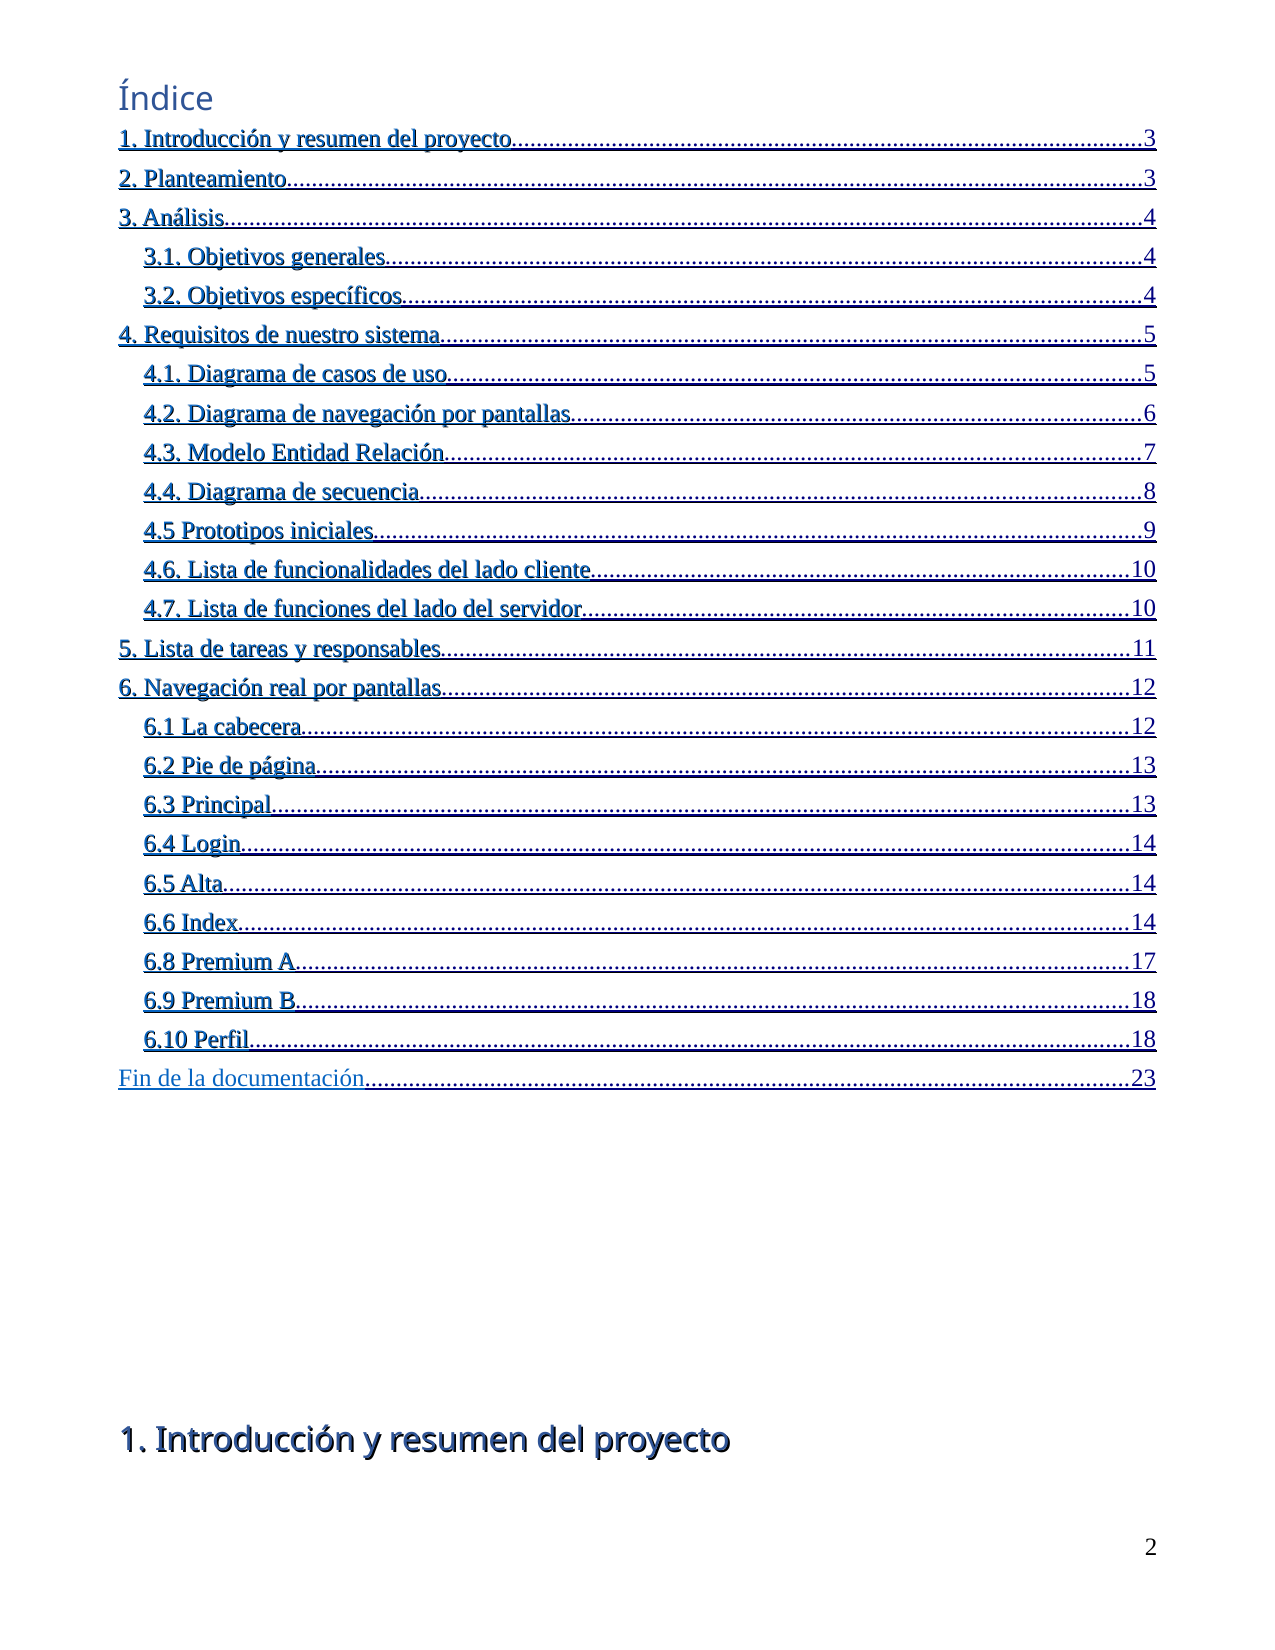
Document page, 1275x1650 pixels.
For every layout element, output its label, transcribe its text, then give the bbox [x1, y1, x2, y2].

text 4.2. Diagrama de navegación por pantallas 6 [143, 398, 1157, 424]
subtitle 1. Introducción y resumen del proyecto [118, 1415, 1157, 1461]
text 6.1 La cabecera 12 [143, 711, 1157, 737]
text 6.6 Index 14 [143, 907, 1157, 933]
text 4.4. Diagrama de secuencia 8 [143, 476, 1157, 502]
text 4. Requisitos de nuestro sistema 5 [118, 319, 1157, 345]
text Fin de la documentación 23 [118, 1063, 1157, 1092]
text 3.1. Objetivos generales 4 [143, 241, 1157, 267]
text 6.2 Pie de página 13 [143, 750, 1157, 776]
text 4.3. Modelo Entidad Relación 7 [143, 437, 1157, 463]
text 4.7. Lista de funciones del lado del servidor 10 [143, 593, 1157, 619]
text 6. Navegación real por pantallas 12 [118, 672, 1157, 698]
text 4.5 Prototipos iniciales 9 [143, 515, 1157, 541]
text 3.2. Objetivos específicos 4 [143, 280, 1157, 306]
text 3. Análisis 4 [118, 202, 1157, 228]
text 6.5 Alta 14 [143, 868, 1157, 894]
text 5. Lista de tareas y responsables 11 [118, 633, 1157, 659]
text 6.10 Perfil 18 [143, 1024, 1157, 1050]
text Índice [118, 75, 1157, 120]
text 6.9 Premium B 18 [143, 985, 1157, 1011]
text 2. Planteamiento 3 [118, 163, 1157, 189]
text 4.1. Diagrama de casos de uso 5 [143, 358, 1157, 384]
text 6.3 Principal 13 [143, 789, 1157, 815]
text 6.4 Login 14 [143, 828, 1157, 854]
text 6.8 Premium A 17 [143, 946, 1157, 972]
text 4.6. Lista de funcionalidades del lado cliente 10 [143, 554, 1157, 580]
text 1. Introducción y resumen del proyecto 3 [118, 123, 1157, 149]
